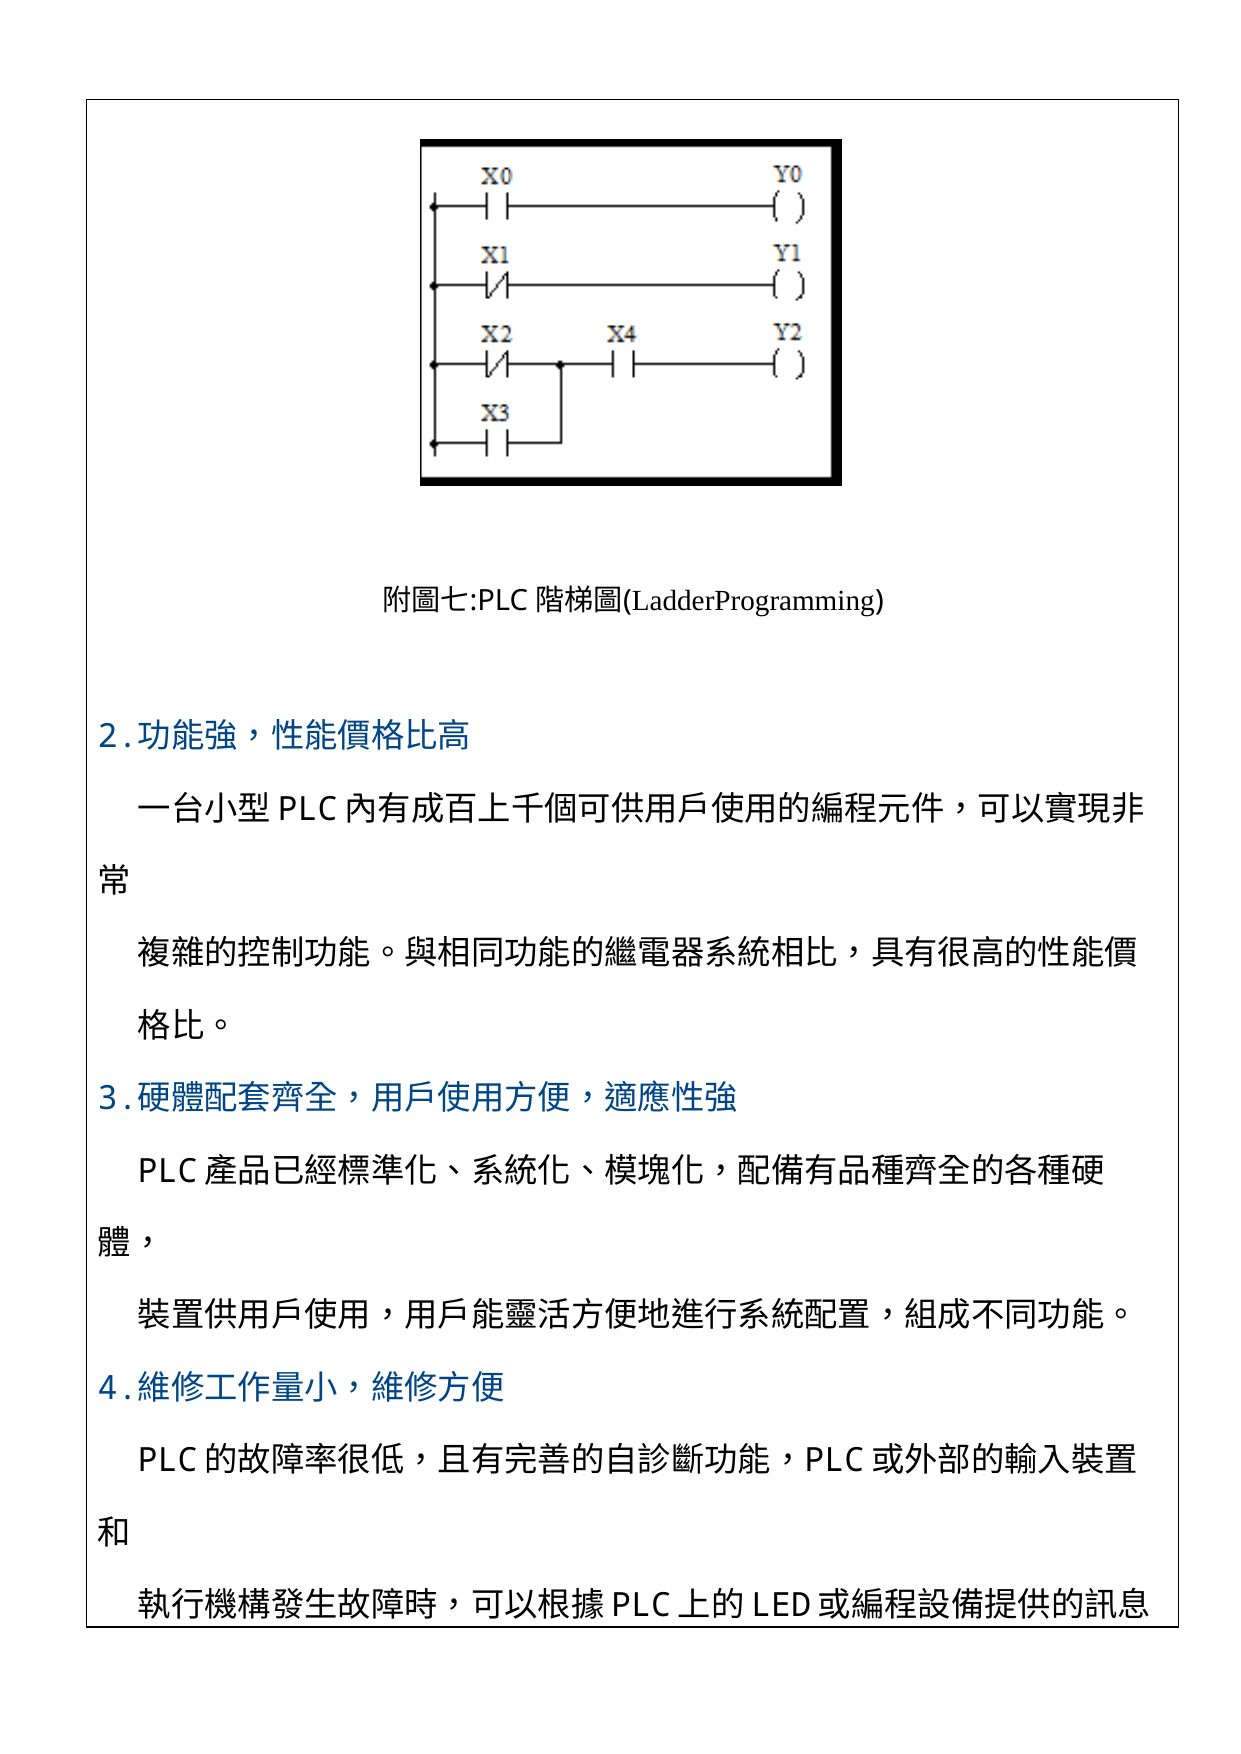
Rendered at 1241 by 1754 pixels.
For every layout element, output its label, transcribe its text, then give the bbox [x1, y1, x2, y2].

table_header 附圖七:PLC 階梯圖(LadderProgramming) 2.功能強，性能價格比高 一台小型PLC內有成百上千個可供用戶使用的編程元件，可以實現非常 複雜的控制功能。與相同功能的繼電器系統相比，具有很高的性能價 格比。 3.硬體配套齊全，用戶使用方便，適應性強 PLC產品已經標準化、系統化、模塊化，配備有品種齊全的各種硬體， 裝置供用戶使用，用戶能靈活方便地進行系統配置，組成不同功能。 4.維修工作量小，維修方便 PLC的故障率很低，且有完善的自診斷功能，PLC或外部的輸入裝置和 執行機構發生故障時，可以根據PLC上的LED或編程設備提供的訊息 [87, 100, 1178, 1626]
picture [420, 139, 842, 486]
